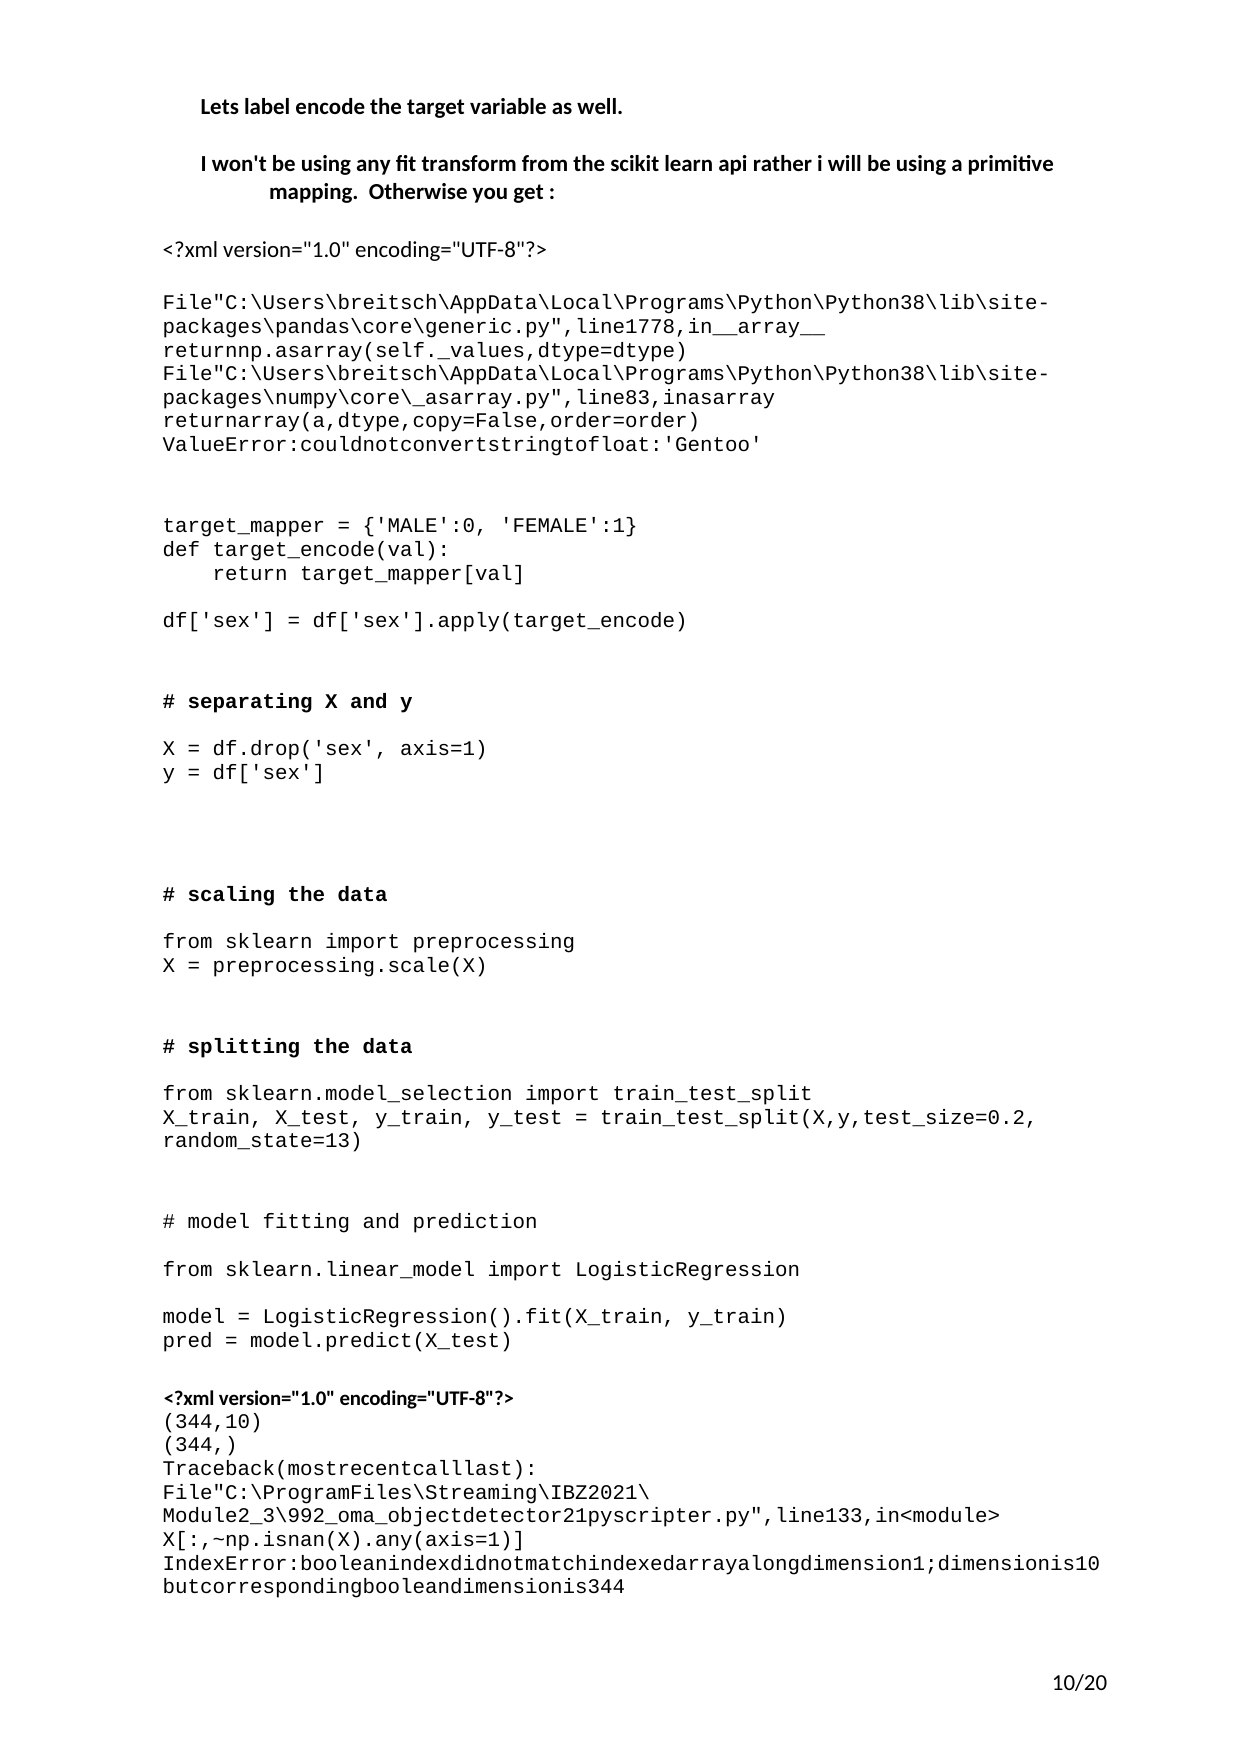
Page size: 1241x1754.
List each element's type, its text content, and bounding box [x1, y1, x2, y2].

text # scaling the data [162, 884, 1107, 907]
text I won't be using any fit transform from the scikit learn api rather i will be using a primitive mapping. Otherwise you get : [200, 149, 1107, 205]
text df['sex'] = df['sex'].apply(target_encode) [162, 610, 1107, 633]
text return target_mapper[val] [162, 563, 1107, 586]
text <?xml version="1.0" encoding="UTF-8"?> [162, 235, 1107, 263]
text # splitting the data [162, 1036, 1107, 1059]
text pred = model.predict(X_test) [162, 1330, 1107, 1353]
text def target_encode(val): [162, 539, 1107, 563]
text from sklearn import preprocessing [162, 931, 1107, 954]
text X_train, X_test, y_train, y_test = train_test_split(X,y,test_size=0.2, random_state=13) [162, 1107, 1107, 1154]
text (344,10) [162, 1411, 1107, 1434]
text File"C:\Users\breitsch\AppData\Local\Programs\Python\Python38\lib\site-packages\pandas\core\generic.py",line1778,in__array__ [162, 292, 1107, 339]
text X[:,~np.isnan(X).any(axis=1)] [162, 1529, 1107, 1553]
text model = LogisticRegression().fit(X_train, y_train) [162, 1306, 1107, 1330]
text X = preprocessing.scale(X) [162, 954, 1107, 978]
text returnarray(a,dtype,copy=False,order=order) [162, 411, 1107, 434]
text (344,) [162, 1434, 1107, 1458]
text # model fitting and prediction [162, 1211, 1107, 1235]
text File"C:\ProgramFiles\Streaming\IBZ2021\Module2_3\992_oma_objectdetector21pyscripter.py",line133,in<module> [162, 1482, 1107, 1529]
text IndexError:booleanindexdidnotmatchindexedarrayalongdimension1;dimensionis10butcorrespondingbooleandimensionis344 [162, 1553, 1107, 1600]
text target_mapper = {'MALE':0, 'FEMALE':1} [162, 515, 1107, 539]
text from sklearn.model_selection import train_test_split [162, 1083, 1107, 1107]
text Lets label encode the target variable as well. [200, 92, 1107, 120]
text y = df['sex'] [162, 762, 1107, 786]
text File"C:\Users\breitsch\AppData\Local\Programs\Python\Python38\lib\site-packages\numpy\core\_asarray.py",line83,inasarray [162, 363, 1107, 411]
text returnnp.asarray(self._values,dtype=dtype) [162, 339, 1107, 363]
text <?xml version="1.0" encoding="UTF-8"?> [128, 1383, 1107, 1411]
text Traceback(mostrecentcalllast): [162, 1458, 1107, 1482]
text from sklearn.linear_model import LogisticRegression [162, 1259, 1107, 1282]
text # separating X and y [162, 691, 1107, 715]
text X = df.drop('sex', axis=1) [162, 738, 1107, 762]
text ValueError:couldnotconvertstringtofloat:'Gentoo' [162, 434, 1107, 458]
